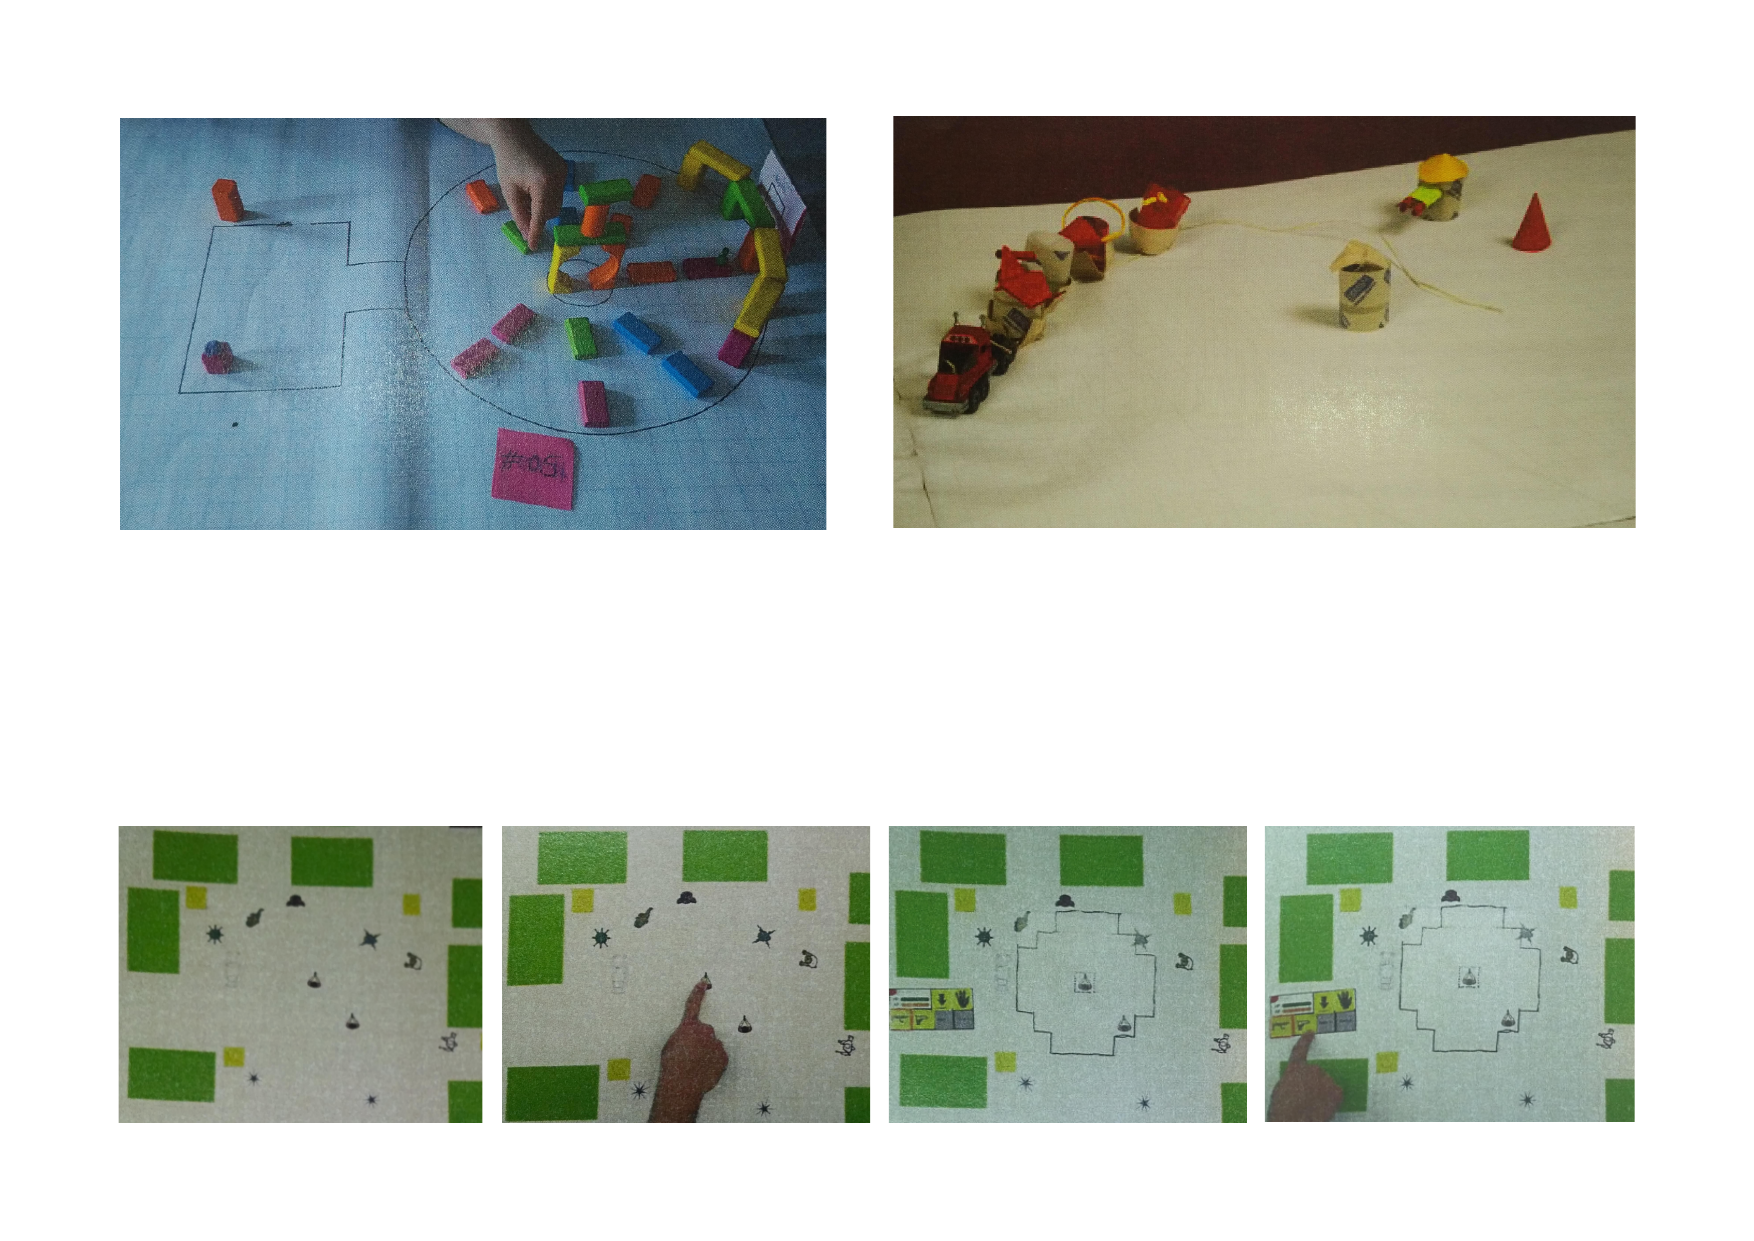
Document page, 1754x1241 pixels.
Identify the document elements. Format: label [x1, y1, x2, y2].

picture [502, 826, 871, 1123]
picture [893, 116, 1636, 528]
picture [118, 826, 483, 1123]
picture [120, 118, 827, 530]
